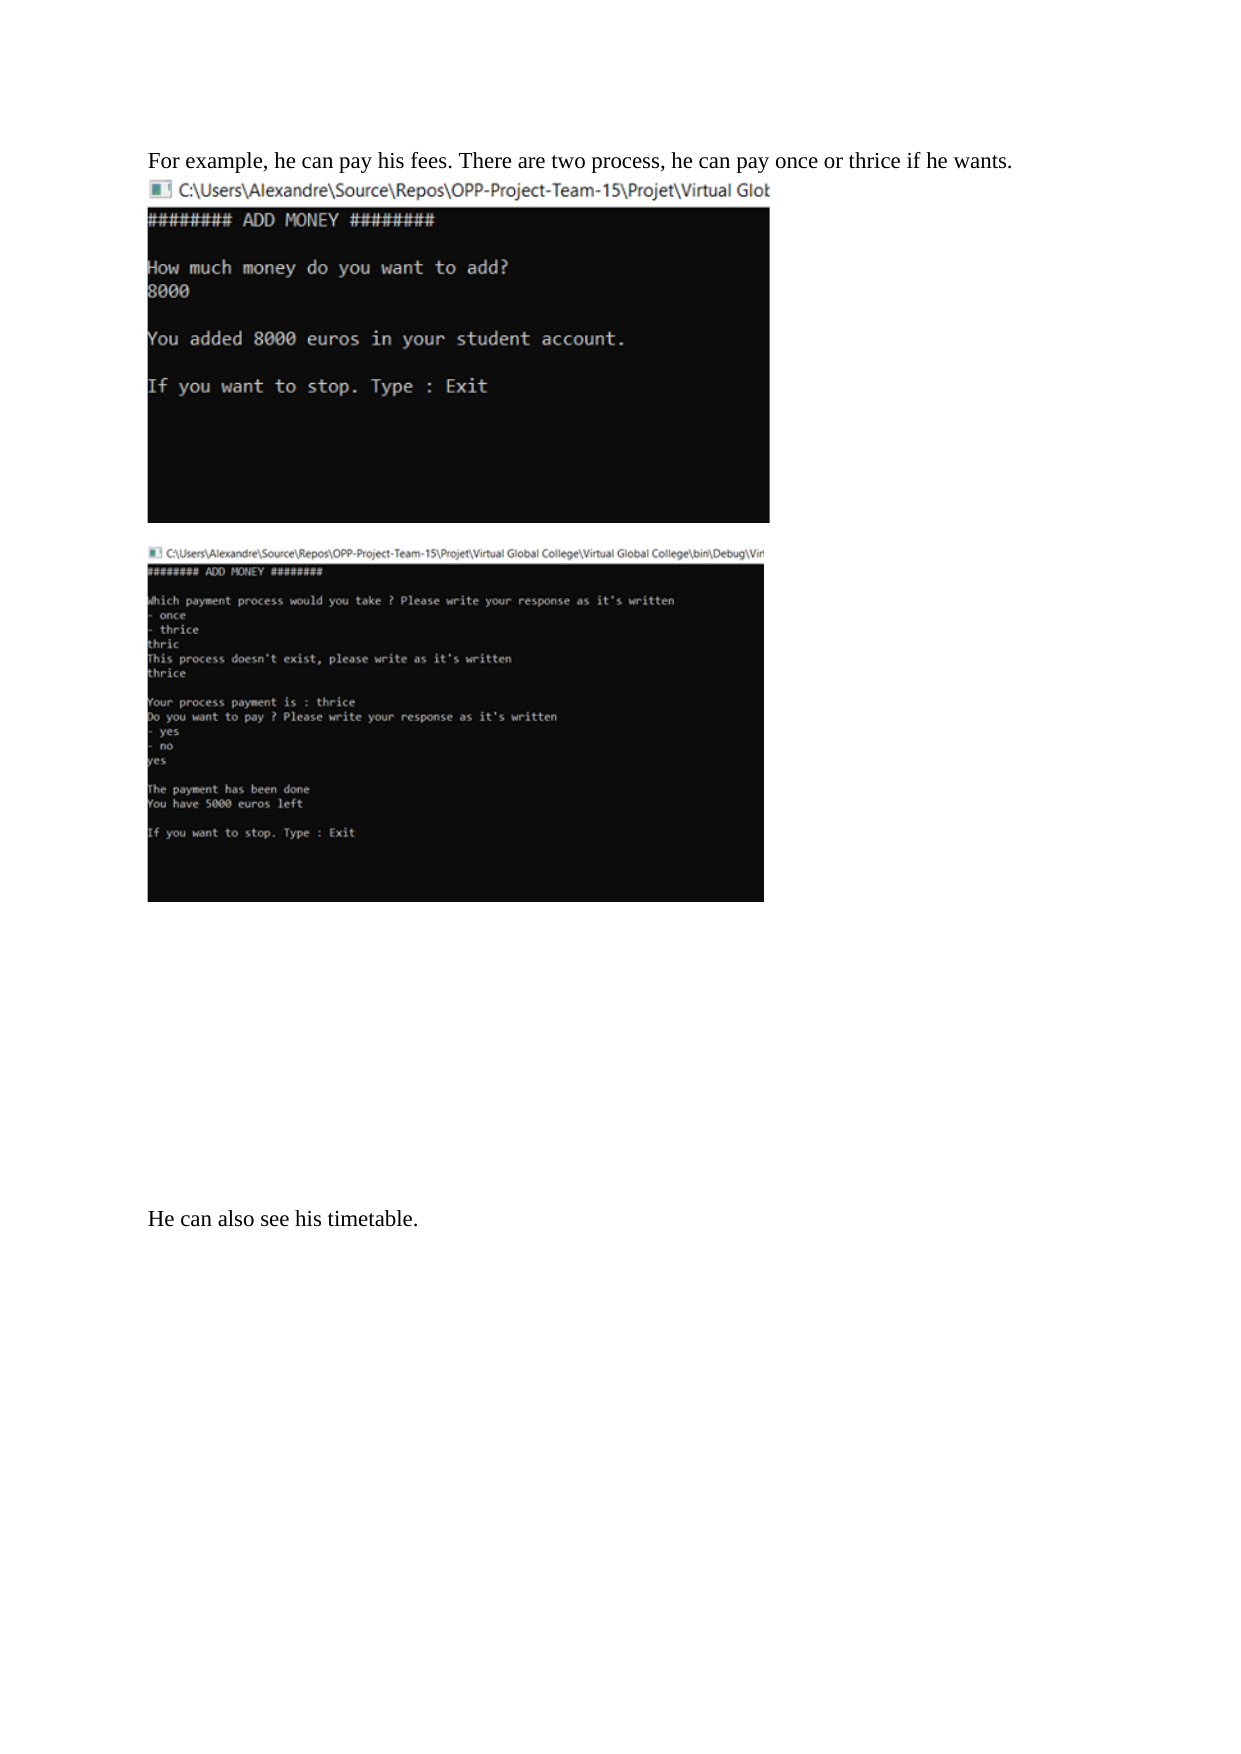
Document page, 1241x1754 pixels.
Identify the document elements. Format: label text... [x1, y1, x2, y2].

text For example, he can pay his fees. There are two process, he can pay once or thrice if he wants. [148, 148, 1093, 523]
text He can also see his timetable. [148, 1205, 1093, 1232]
